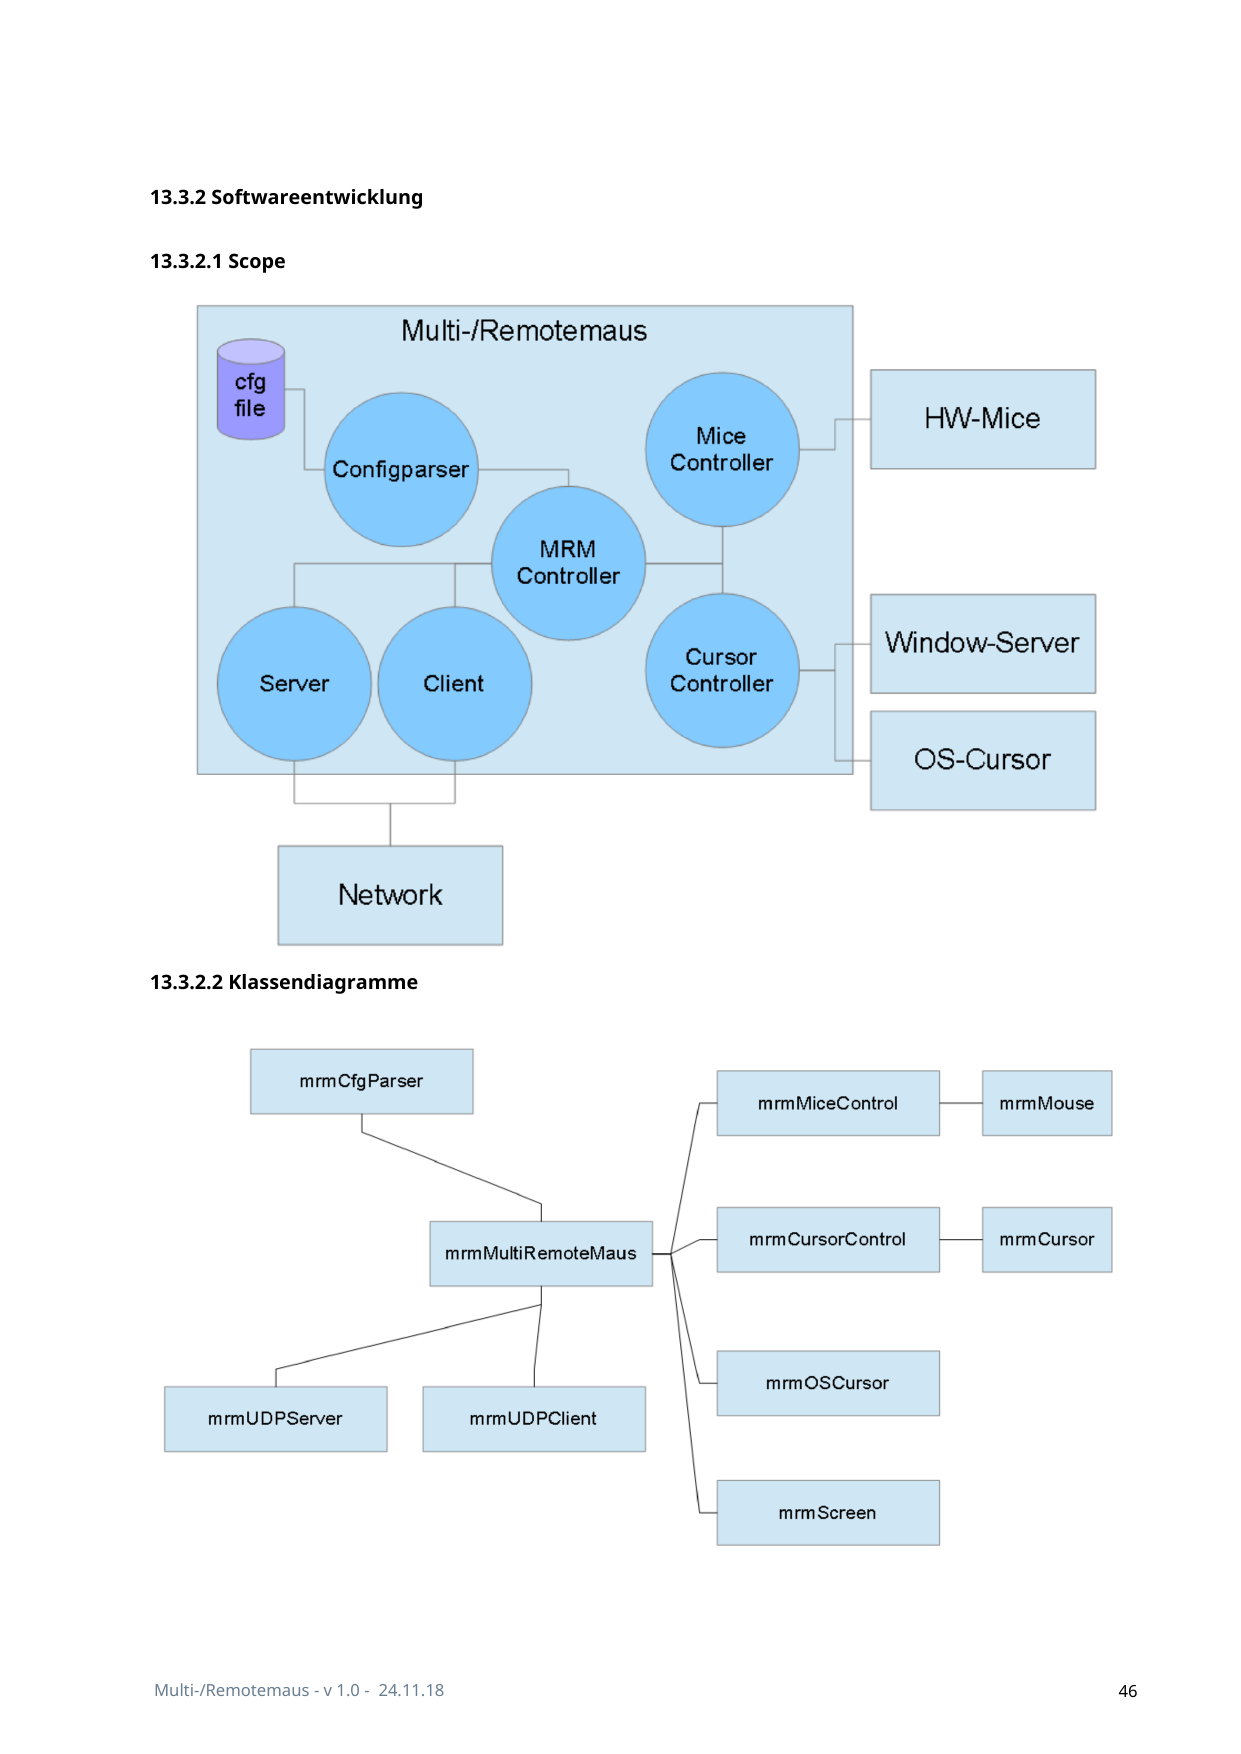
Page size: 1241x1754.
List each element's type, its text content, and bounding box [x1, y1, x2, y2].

subtitle Softwareentwicklung [149, 183, 1136, 210]
subtitle Scope [149, 248, 1136, 274]
subtitle Klassendiagramme [149, 969, 1136, 995]
picture [149, 274, 1136, 969]
picture [149, 995, 1136, 1594]
